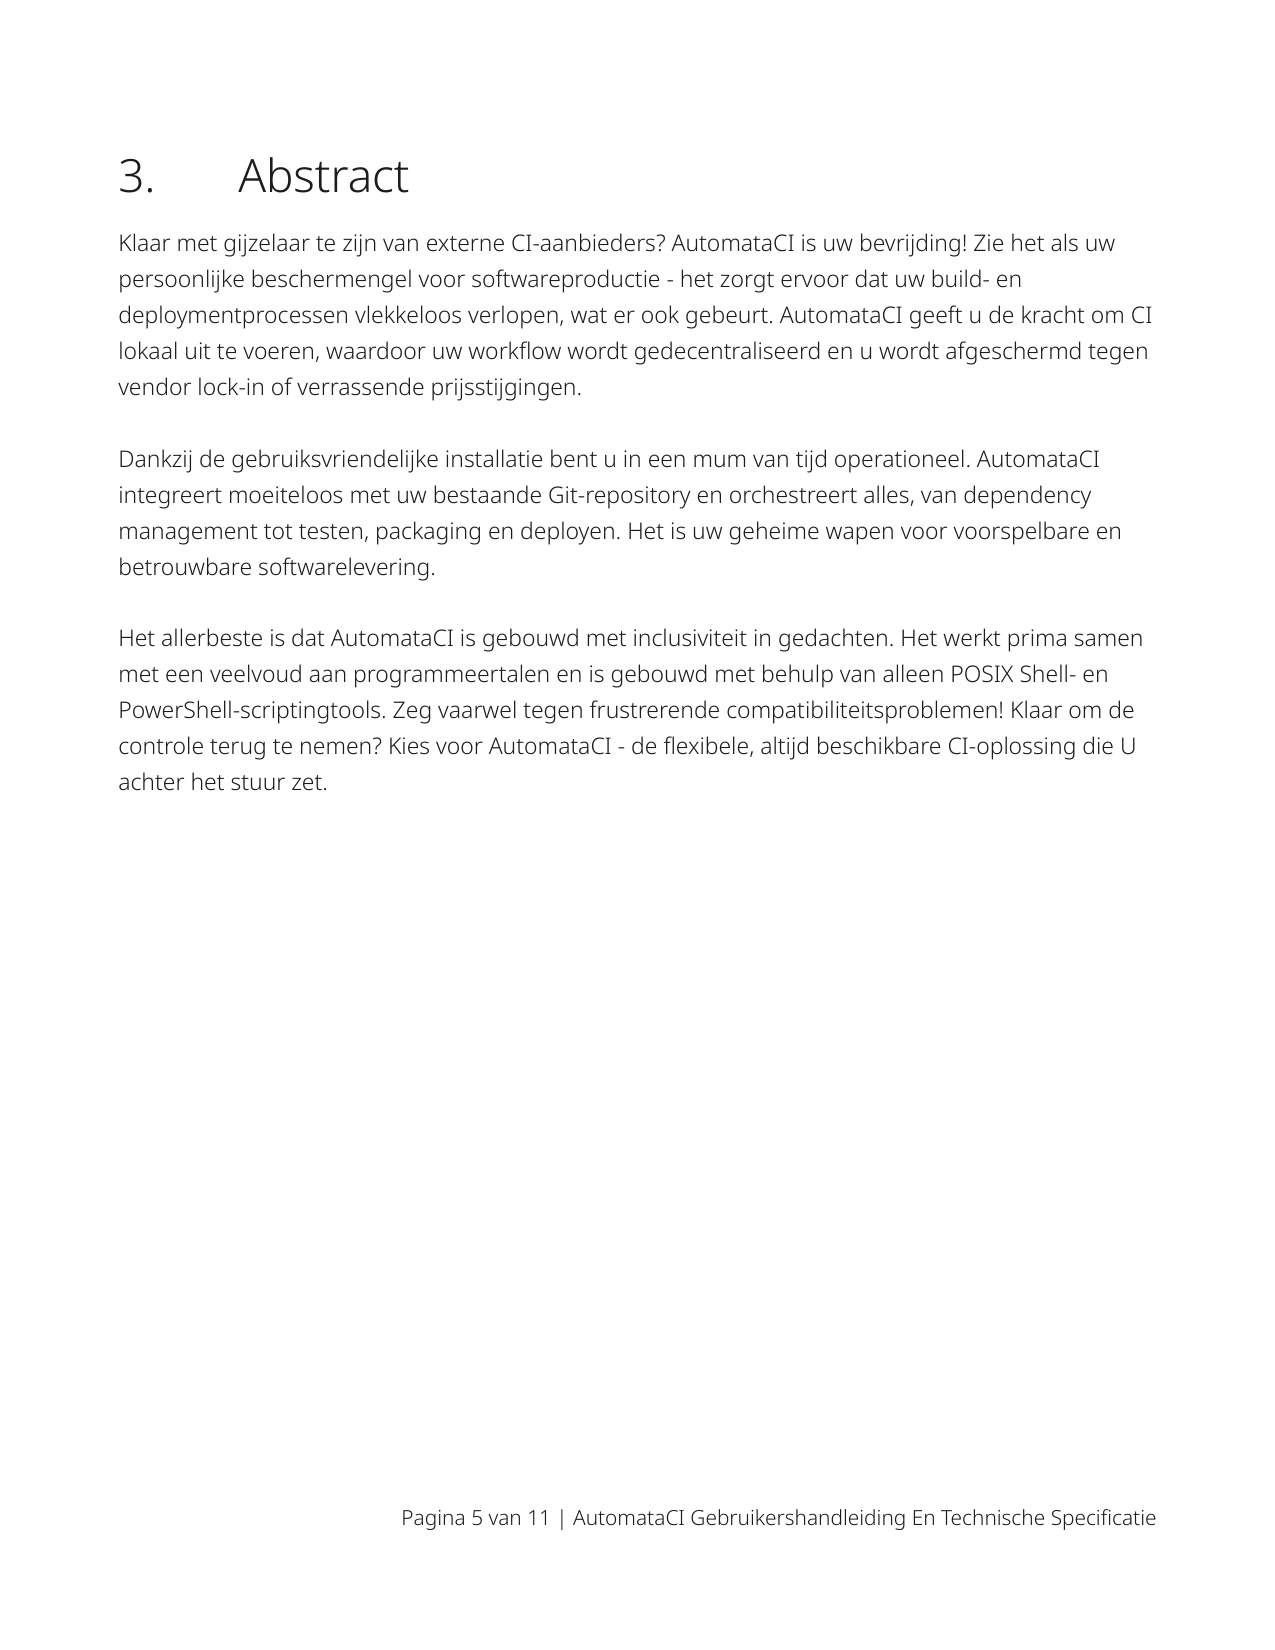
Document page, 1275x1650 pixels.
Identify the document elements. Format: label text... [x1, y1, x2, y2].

subtitle Abstract [118, 143, 1157, 206]
text Het allerbeste is dat AutomataCI is gebouwd met inclusiviteit in gedachten. Het werkt prima samen met een veelvoud aan programmeertalen en is gebouwd met behulp van alleen POSIX Shell- en PowerShell-scriptingtools. Zeg vaarwel tegen frustrerende compatibiliteitsproblemen! Klaar om de controle terug te nemen? Kies voor AutomataCI - de flexibele, altijd beschikbare CI-oplossing die U achter het stuur zet. [118, 622, 1157, 797]
text Dankzij de gebruiksvriendelijke installatie bent u in een mum van tijd operationeel. AutomataCI integreert moeiteloos met uw bestaande Git-repository en orchestreert alles, van dependency management tot testen, packaging en deployen. Het is uw geheime wapen voor voorspelbare en betrouwbare softwarelevering. [118, 443, 1157, 582]
text Klaar met gijzelaar te zijn van externe CI-aanbieders? AutomataCI is uw bevrijding! Zie het als uw persoonlijke beschermengel voor softwareproductie - het zorgt ervoor dat uw build- en deploymentprocessen vlekkeloos verlopen, wat er ook gebeurt. AutomataCI geeft u de kracht om CI lokaal uit te voeren, waardoor uw workflow wordt gedecentraliseerd en u wordt afgeschermd tegen vendor lock-in of verrassende prijsstijgingen. [118, 227, 1157, 402]
